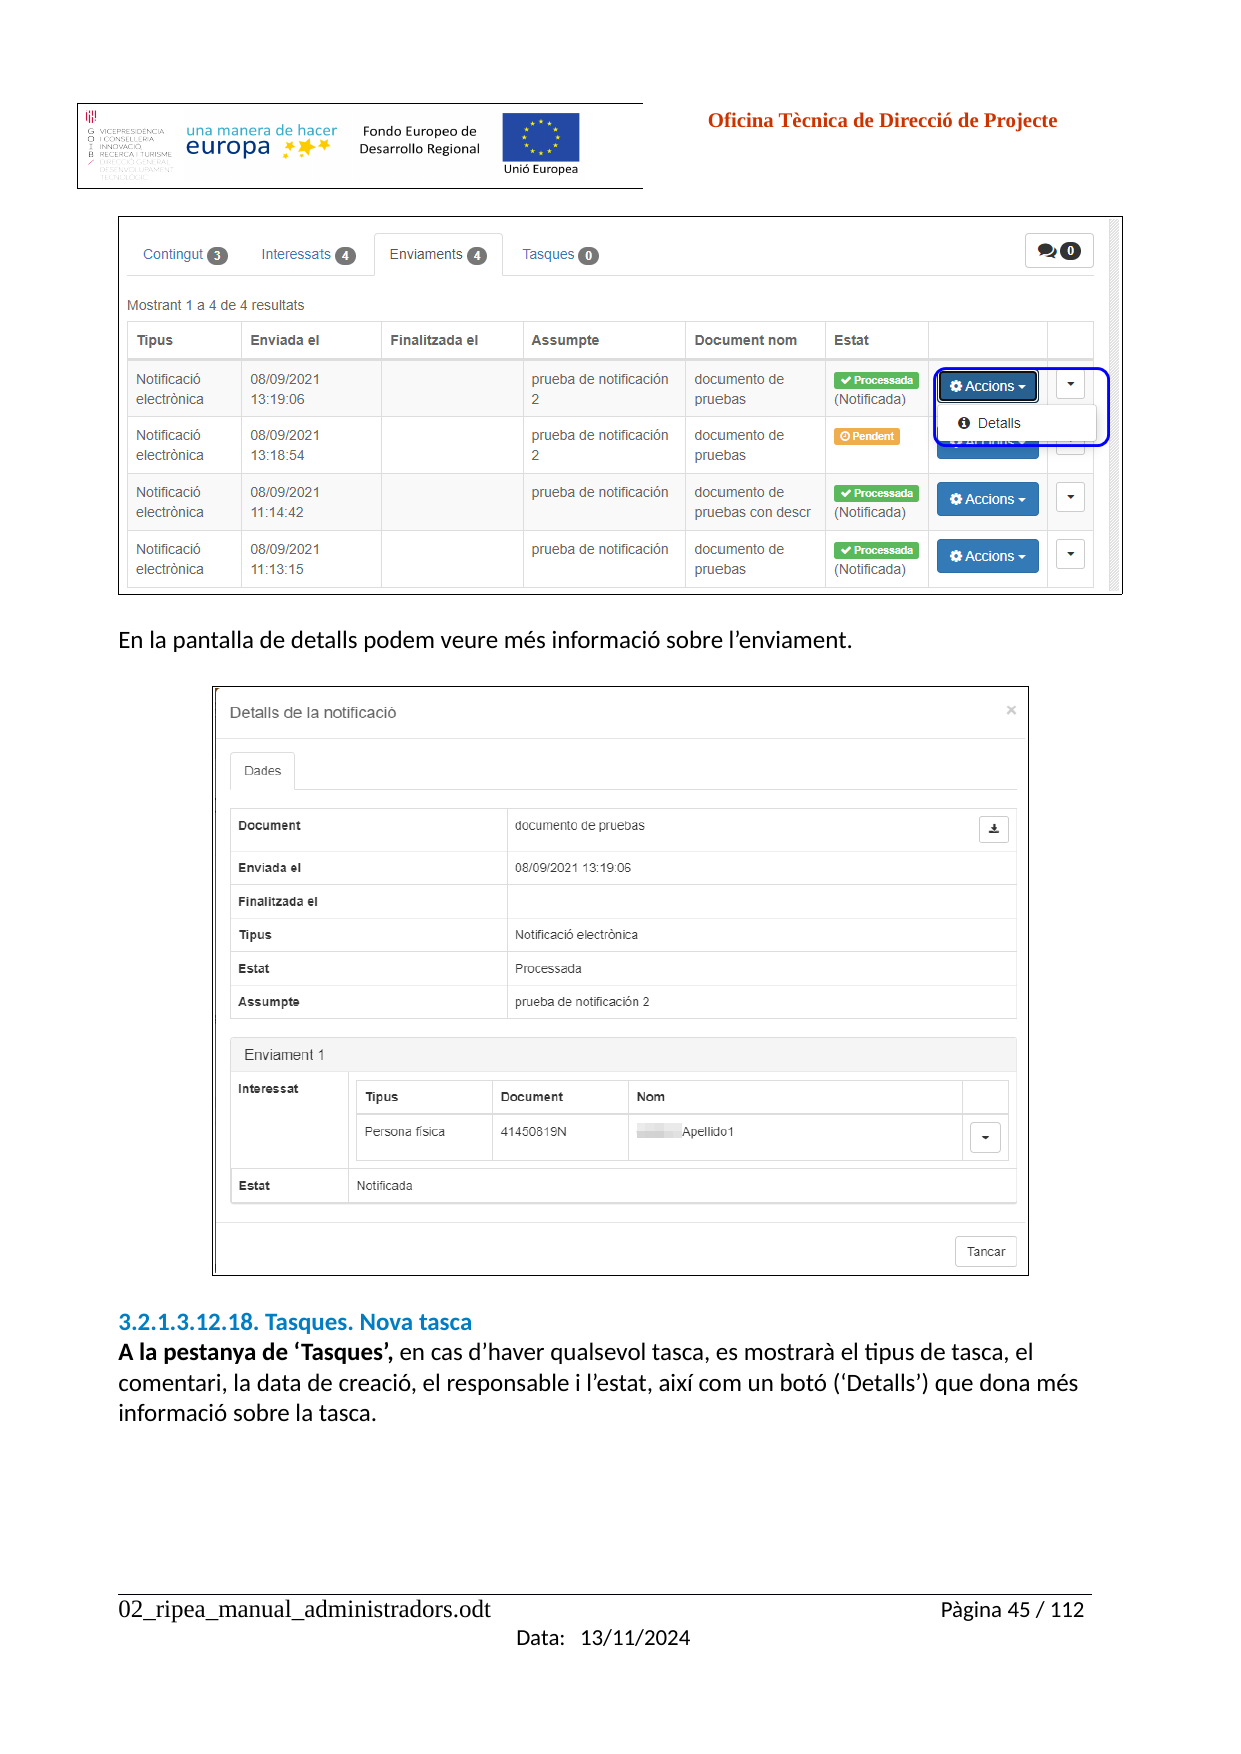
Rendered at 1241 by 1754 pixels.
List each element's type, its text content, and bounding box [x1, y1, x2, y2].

picture [215, 688, 1026, 1273]
picture [121, 219, 1119, 591]
picture [184, 108, 585, 182]
text A la pestanya de ‘Tasques’, en cas d’haver qualsevol tasca, es mostrarà el tipus de tasca, el comentari, la data de creació, el responsable i l’estat, així com un botó (‘Detalls’) que dona més informació sobre la tasca. [118, 1337, 1122, 1428]
subtitle 3.2.1.3.12.18. Tasques. Nova tasca [118, 1306, 1122, 1337]
picture [82, 108, 178, 182]
text En la pantalla de detalls podem veure més informació sobre l’enviament. [118, 624, 1122, 655]
